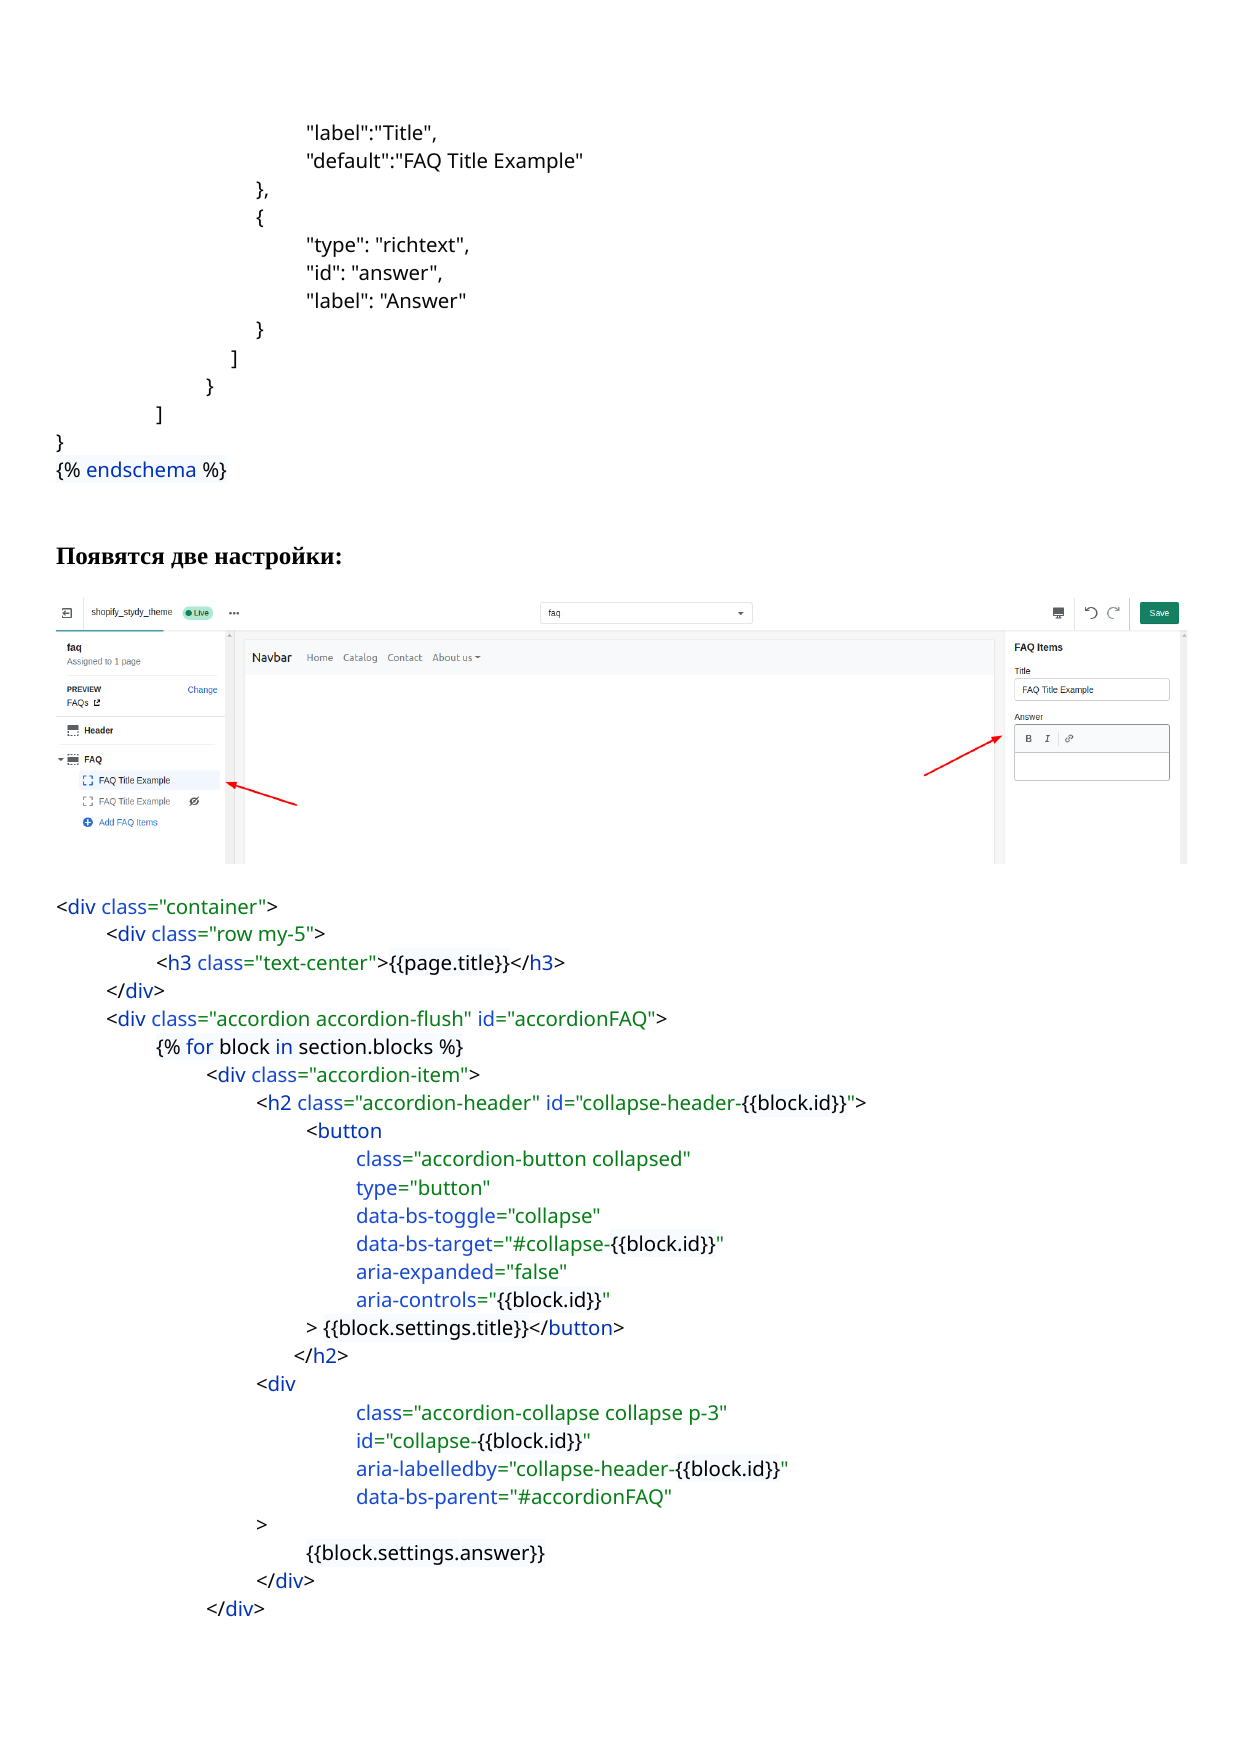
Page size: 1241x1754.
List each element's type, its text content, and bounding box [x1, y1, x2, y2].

text aria-controls="{{block.id}}" [56, 1286, 1187, 1314]
text {% endschema %} [56, 455, 1187, 483]
text {{block.settings.answer}} [56, 1539, 1187, 1567]
text data-bs-toggle="collapse" [56, 1201, 1187, 1229]
text <div class="accordion-item"> [56, 1061, 1187, 1089]
text <button [56, 1117, 1187, 1145]
text "default":"FAQ Title Example" [56, 146, 1187, 174]
text <div class="row my-5"> [56, 920, 1187, 948]
text class="accordion-button collapsed" [56, 1145, 1187, 1173]
text </div> [56, 976, 1187, 1004]
text }, [56, 174, 1187, 202]
text <h2 class="accordion-header" id="collapse-header-{{block.id}}"> [56, 1089, 1187, 1117]
text {% for block in section.blocks %} [56, 1032, 1187, 1061]
text } [56, 427, 1187, 455]
text } [56, 371, 1187, 399]
text </div> [56, 1595, 1187, 1623]
text </div> [56, 1567, 1187, 1595]
text "label": "Answer" [56, 287, 1187, 315]
text class="accordion-collapse collapse p-3" [56, 1398, 1187, 1426]
text "label":"Title", [56, 118, 1187, 146]
text data-bs-target="#collapse-{{block.id}}" [56, 1229, 1187, 1257]
text data-bs-parent="#accordionFAQ" [56, 1482, 1187, 1511]
text ] [56, 399, 1187, 427]
text > {{block.settings.title}}</button> [56, 1314, 1187, 1342]
text } [56, 315, 1187, 343]
text <h3 class="text-center">{{page.title}}</h3> [56, 948, 1187, 976]
text </h2> [56, 1342, 1187, 1370]
text type="button" [56, 1173, 1187, 1201]
text "type": "richtext", [56, 231, 1187, 259]
picture [55, 598, 1188, 864]
text aria-labelledby="collapse-header-{{block.id}}" [56, 1454, 1187, 1482]
text <div class="accordion accordion-flush" id="accordionFAQ"> [56, 1004, 1187, 1032]
text <div class="container"> [56, 892, 1187, 920]
text Появятся две настройки: [56, 541, 1187, 570]
text aria-expanded="false" [56, 1257, 1187, 1286]
text "id": "answer", [56, 259, 1187, 287]
text ] [56, 343, 1187, 371]
text { [56, 202, 1187, 231]
text id="collapse-{{block.id}}" [56, 1426, 1187, 1454]
text <div [56, 1370, 1187, 1398]
text > [56, 1511, 1187, 1539]
